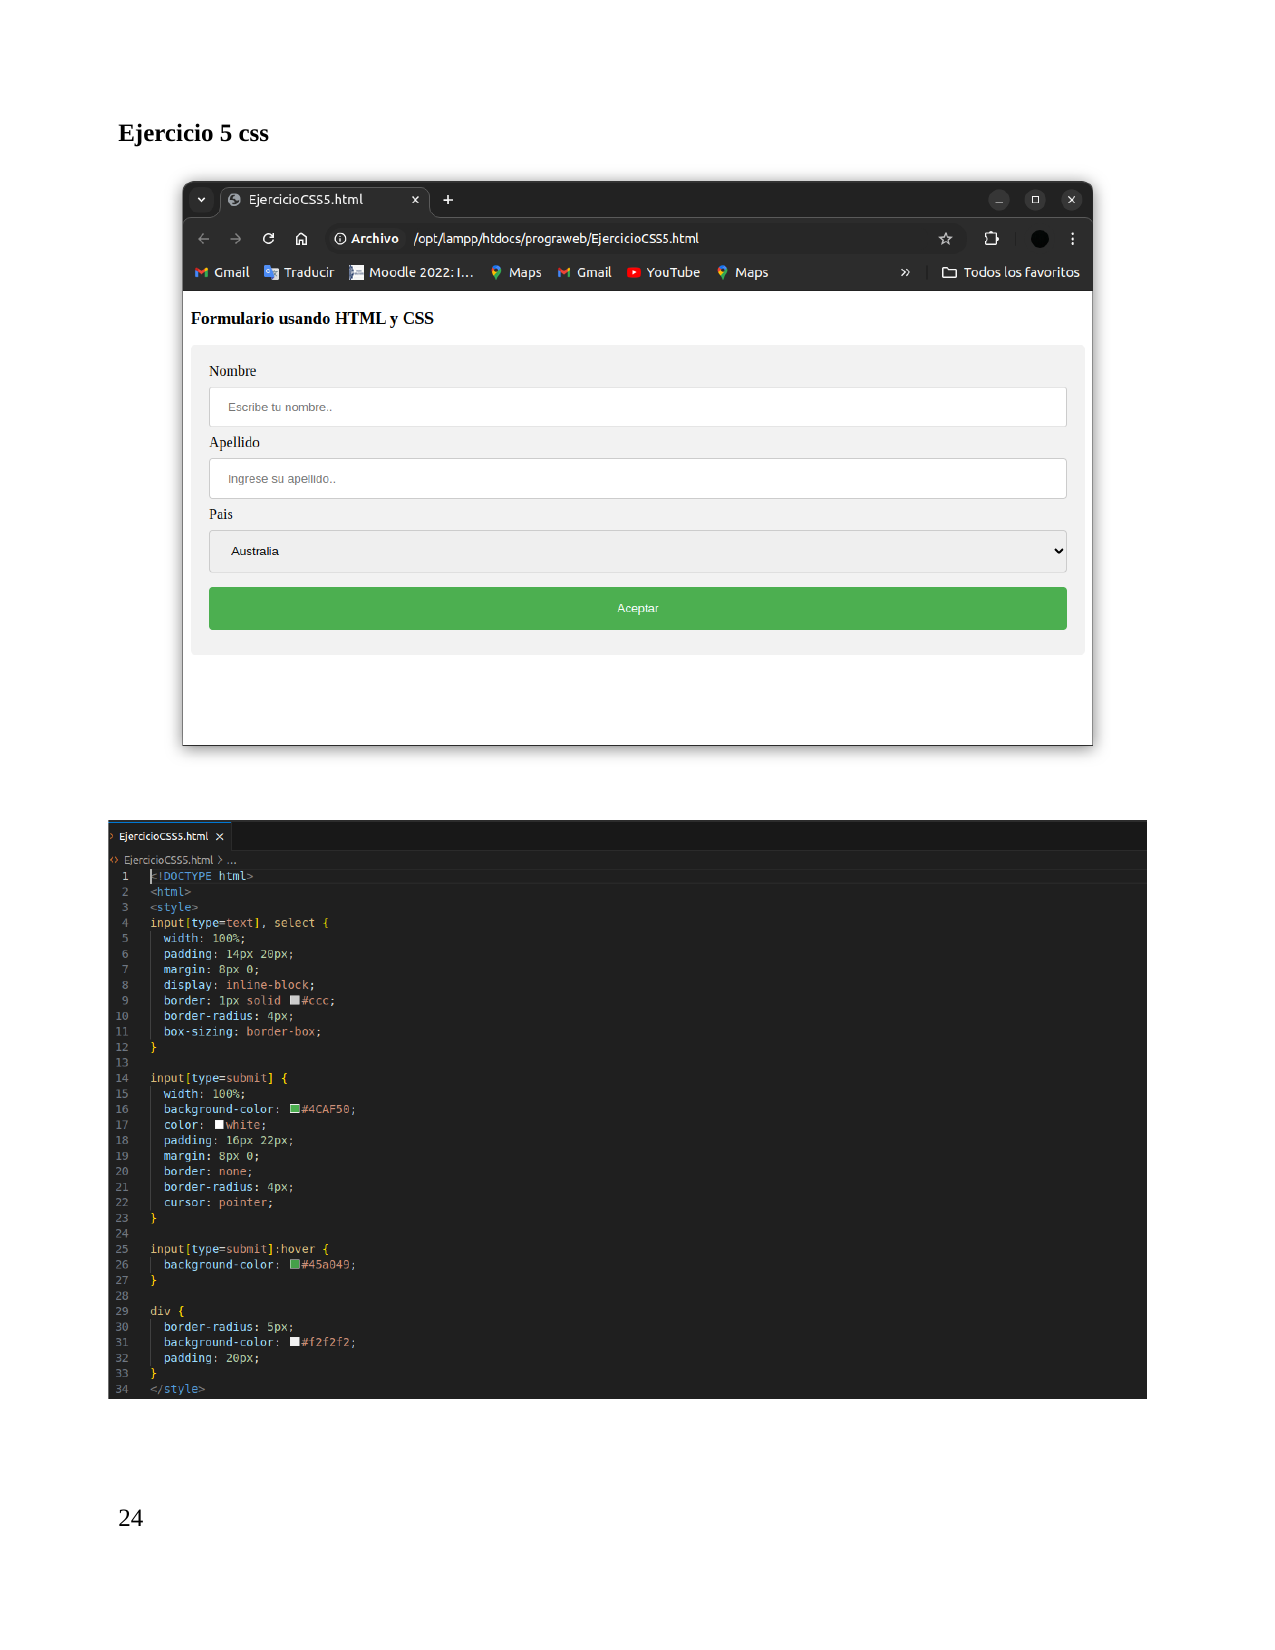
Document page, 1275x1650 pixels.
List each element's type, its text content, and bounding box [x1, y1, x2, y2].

picture [108, 820, 1147, 1399]
subtitle Ejercicio 5 css [118, 118, 1157, 147]
picture [163, 164, 1112, 767]
